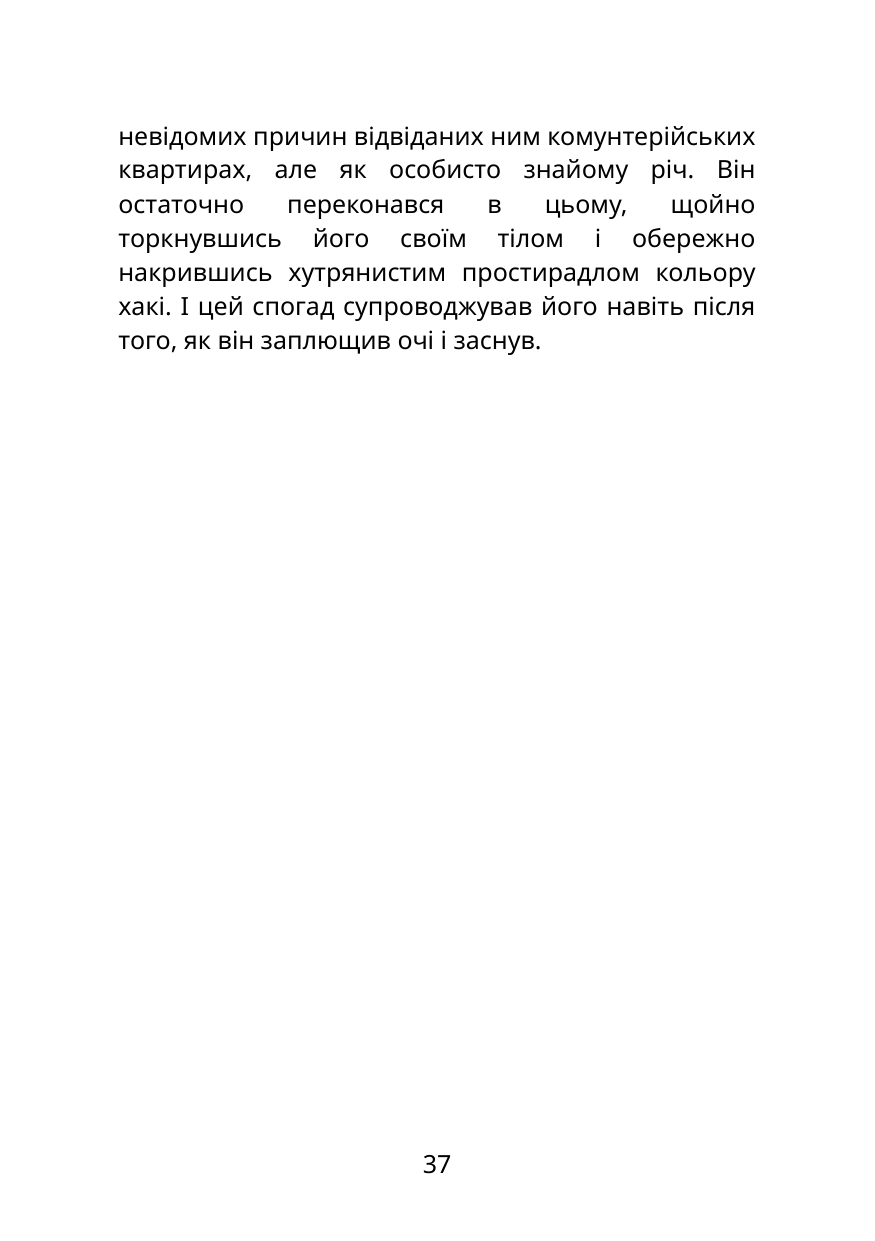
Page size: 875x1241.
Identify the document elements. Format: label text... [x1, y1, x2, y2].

text невідомих причин відвіданих ним комунтерійських квартирах, але як особисто знайому річ. Він остаточно переконався в цьому, щойно торкнувшись його своїм тілом і обережно накрившись хутрянистим простирадлом кольору хакі. І цей спогад супроводжував його навіть після того, як він заплющив очі і заснув. [118, 118, 756, 357]
